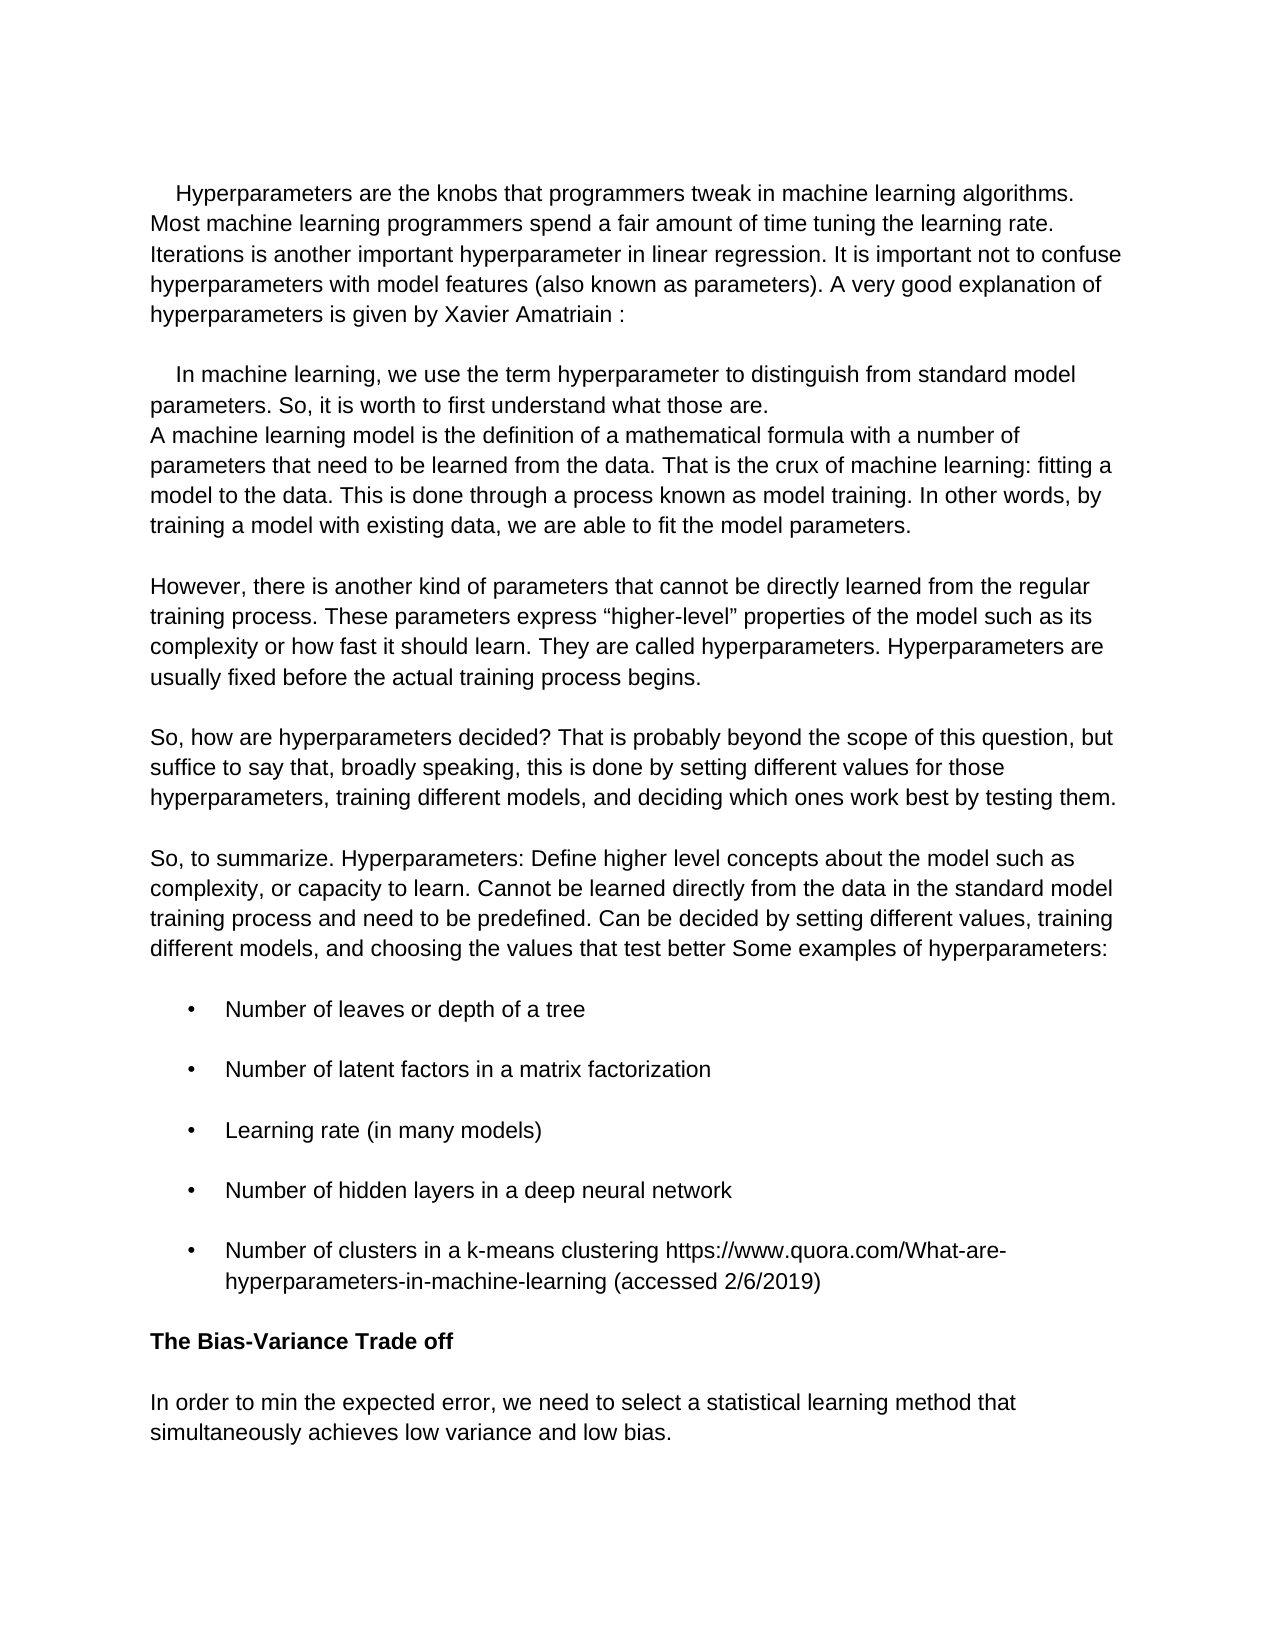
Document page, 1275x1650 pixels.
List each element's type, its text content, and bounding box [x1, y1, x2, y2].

list Number of clusters in a k-means clustering https://www.quora.com/What-are-hyperparameters-in-machine-learning (accessed 2/6/2019) [187, 1237, 1125, 1324]
list Learning rate (in many models) [187, 1117, 1125, 1173]
text So, how are hyperparameters decided? That is probably beyond the scope of this question, but suffice to say that, broadly speaking, this is done by setting different values for those hyperparameters, training different models, and deciding which ones work best by testing them. [150, 724, 1125, 841]
list Number of latent factors in a matrix factorization [187, 1056, 1125, 1113]
text Hyperparameters are the knobs that programmers tweak in machine learning algorithms. Most machine learning programmers spend a fair amount of time tuning the learning rate. Iterations is another important hyperparameter in linear regression. It is important not to confuse hyperparameters with model features (also known as parameters). A very good explanation of hyperparameters is given by Xavier Amatriain : In machine learning, we use the term hyperparameter to distinguish from standard model parameters. So, it is worth to first understand what those are. A machine learning model is the definition of a mathematical formula with a number of parameters that need to be learned from the data. That is the crux of machine learning: fitting a model to the data. This is done through a process known as model training. In other words, by training a model with existing data, we are able to fit the model parameters. [150, 150, 1125, 569]
text However, there is another kind of parameters that cannot be directly learned from the regular training process. These parameters express “higher-level” properties of the model such as its complexity or how fast it should learn. They are called hyperparameters. Hyperparameters are usually fixed before the actual training process begins. [150, 573, 1125, 720]
text The Bias-Variance Trade off In order to min the expected error, we need to select a statistical learning method that simultaneously achieves low variance and low bias. [150, 1328, 1125, 1475]
list Number of hidden layers in a deep neural network [187, 1177, 1125, 1234]
list Number of leaves or depth of a tree [187, 996, 1125, 1052]
text So, to summarize. Hyperparameters: Define higher level concepts about the model such as complexity, or capacity to learn. Cannot be learned directly from the data in the standard model training process and need to be predefined. Can be decided by setting different values, training different models, and choosing the values that test better Some examples of hyperparameters: [150, 845, 1125, 992]
